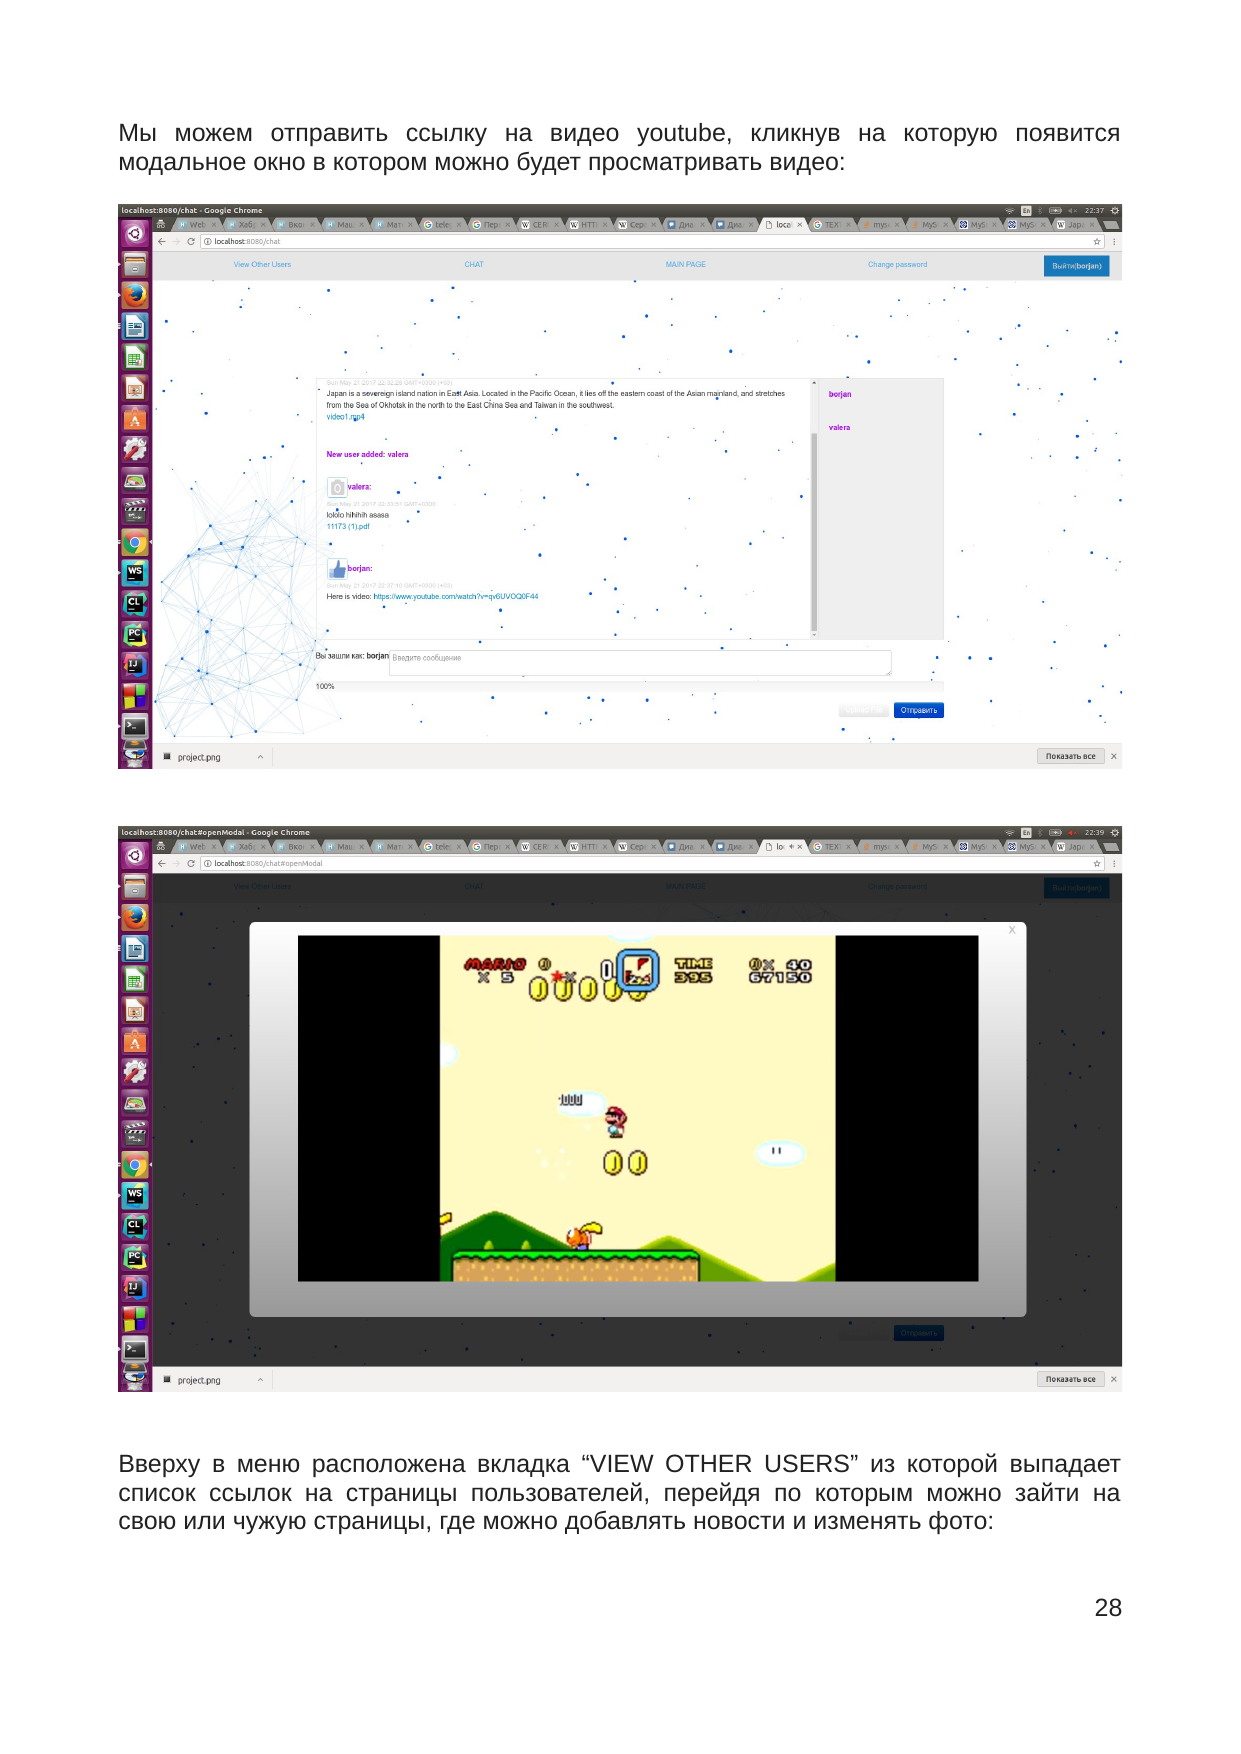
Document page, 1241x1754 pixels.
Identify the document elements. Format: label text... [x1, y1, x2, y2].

picture [118, 204, 1123, 769]
text Мы можем отправить ссылку на видео youtube, кликнув на которую появится модальное окно в котором можно будет просматривать видео: [118, 118, 1122, 176]
text 28 [118, 1592, 1122, 1621]
picture [118, 826, 1123, 1392]
text Вверху в меню расположена вкладка “VIEW OTHER USERS” из которой выпадает список ссылок на страницы пользователей, перейдя по которым можно зайти на свою или чужую страницы, где можно добавлять новости и изменять фото: [118, 1449, 1122, 1535]
